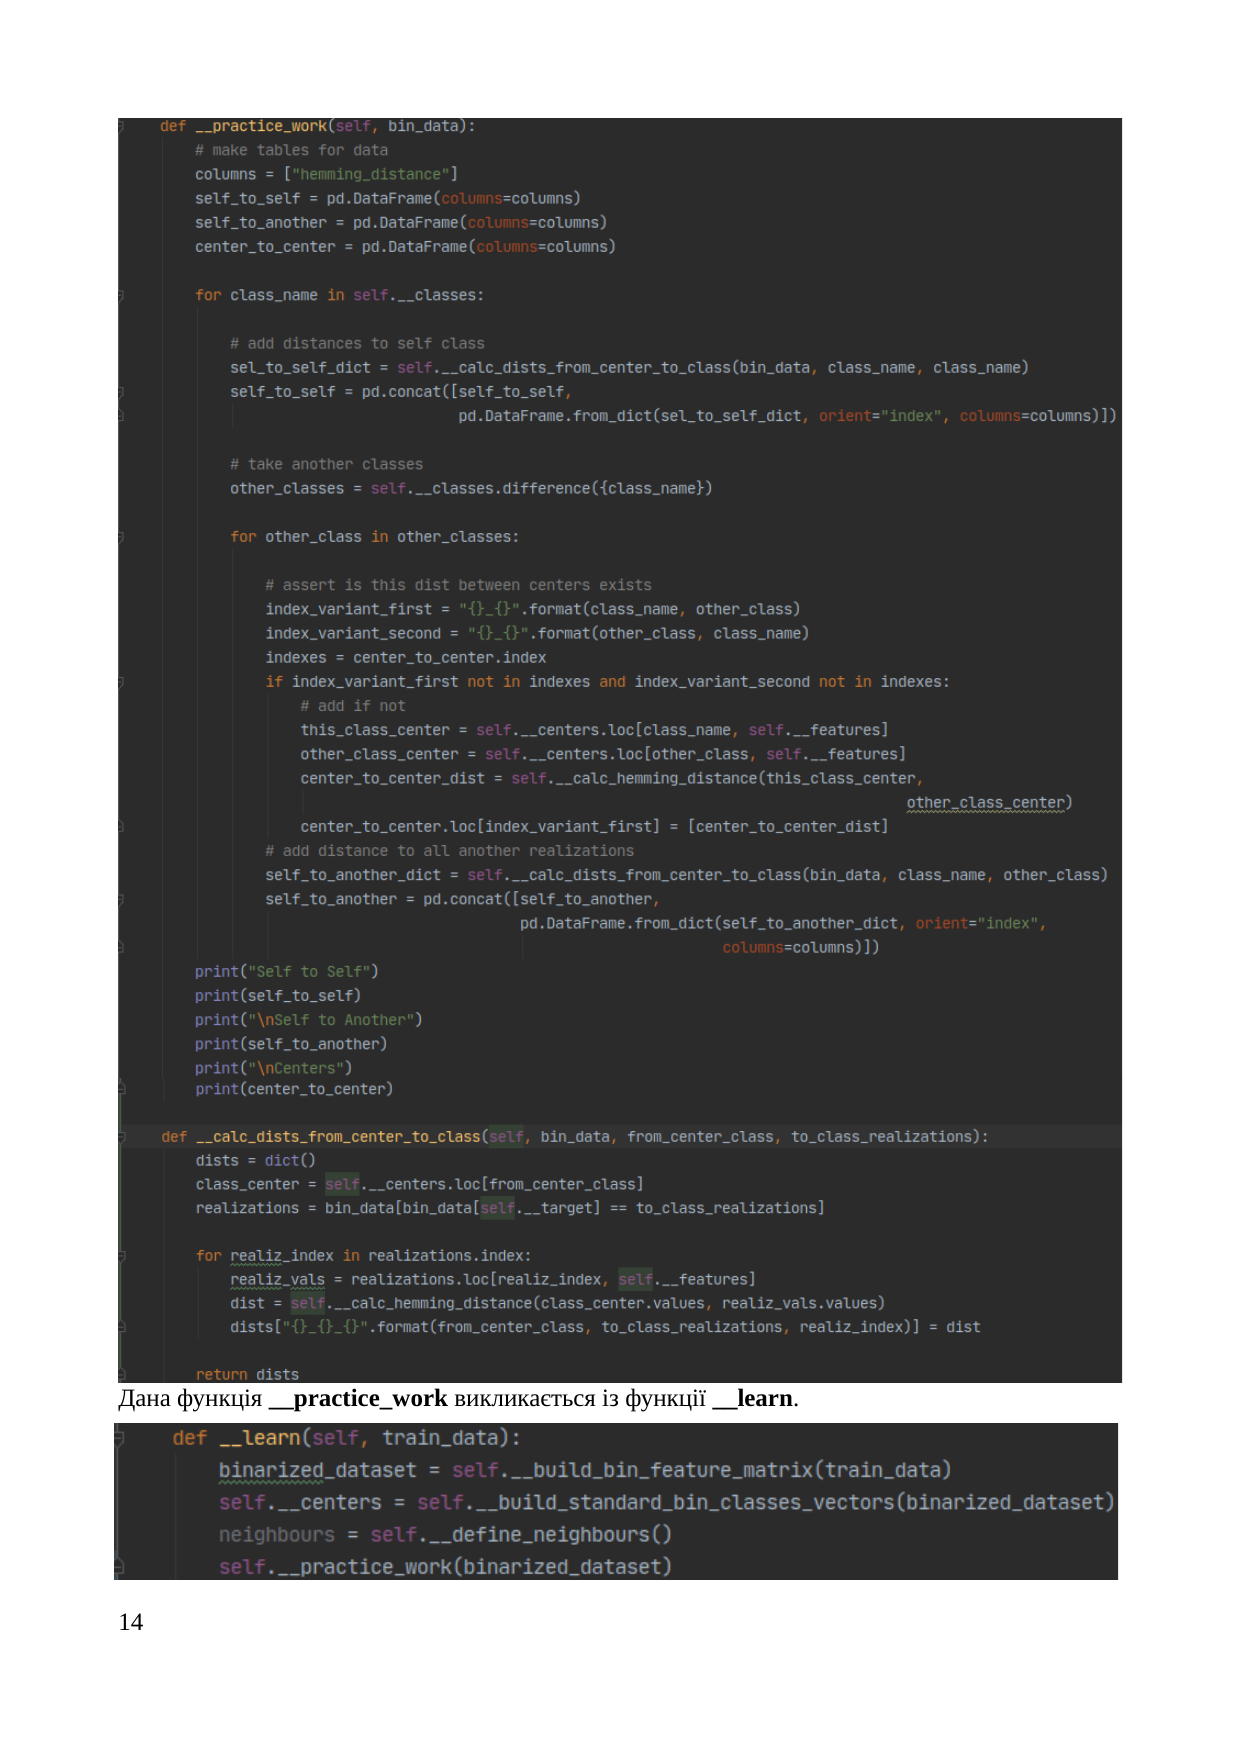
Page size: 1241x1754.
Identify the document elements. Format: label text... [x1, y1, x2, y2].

picture [114, 1423, 1119, 1580]
text Дана функція __practice_work викликається із функції __learn. [118, 1383, 1122, 1412]
picture [118, 118, 1123, 1383]
